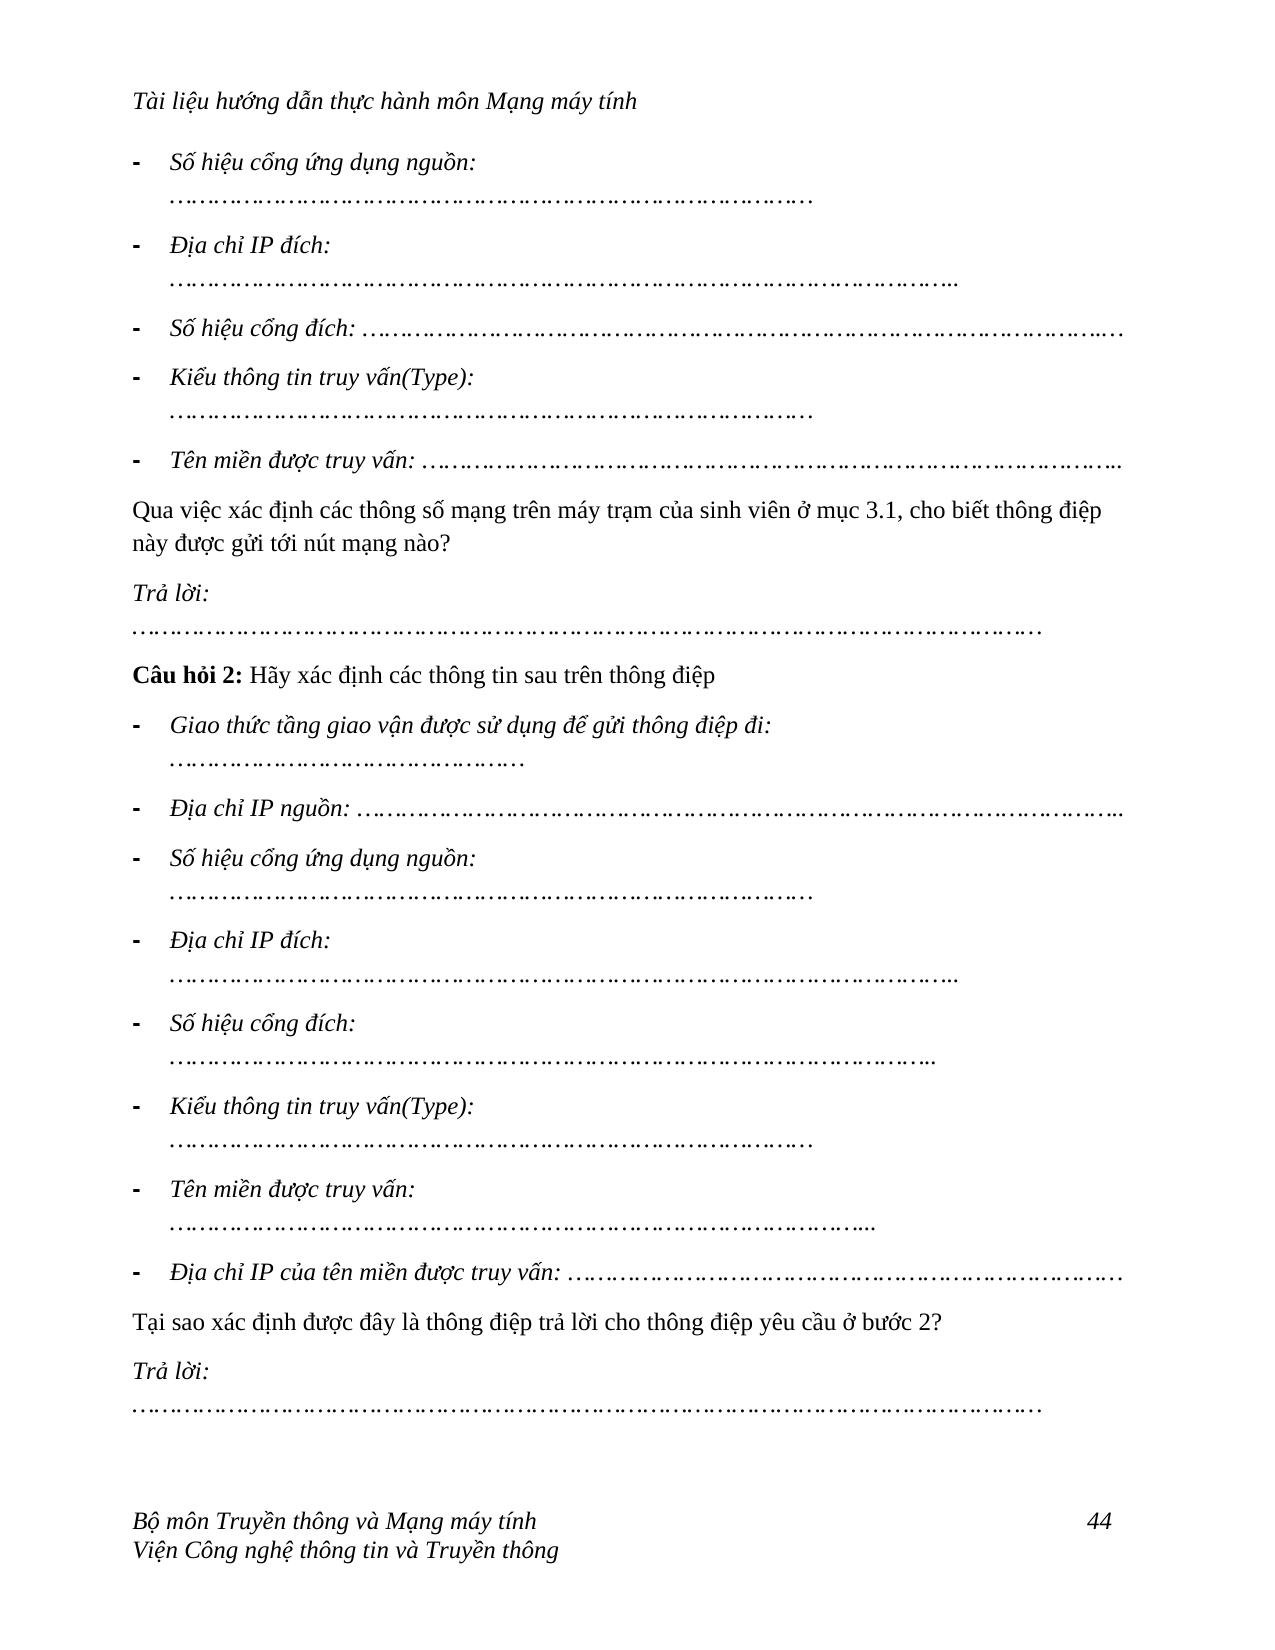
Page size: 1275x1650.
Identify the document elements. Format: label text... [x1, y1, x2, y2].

list Số hiệu cổng đích: ……………………………………………………………………………………….… [132, 313, 1125, 341]
list Địa chỉ IP của tên miền được truy vấn: ………………………………………………………………… [132, 1257, 1125, 1286]
list Địa chỉ IP nguồn: ………………………………………………………………………………………….. [132, 793, 1125, 822]
list Kiểu thông tin truy vấn(Type): …………………………………………………………………………… [132, 1091, 1125, 1153]
list Số hiệu cổng ứng dụng nguồn: …………………………………………………………………………… [132, 147, 1125, 209]
text Tại sao xác định được đây là thông điệp trả lời cho thông điệp yêu cầu ở bước 2? [132, 1307, 1125, 1335]
list Giao thức tầng giao vận được sử dụng để gửi thông điệp đi: ………………………………………… [132, 710, 1125, 772]
text Trả lời: …………………………………………………………………………………………………………… [132, 578, 1125, 639]
list Số hiệu cổng đích: ………………………………………………………………………………………….. [132, 1008, 1125, 1070]
list Địa chỉ IP đích: …………………………………………………………………………………………….. [132, 926, 1125, 987]
list Số hiệu cổng ứng dụng nguồn: …………………………………………………………………………… [132, 843, 1125, 904]
list Tên miền được truy vấn: ………………………………………………………………………………….. [132, 445, 1125, 474]
list Địa chỉ IP đích: …………………………………………………………………………………………….. [132, 230, 1125, 292]
text Câu hỏi 2: Hãy xác định các thông tin sau trên thông điệp [132, 660, 1125, 689]
text Trả lời: …………………………………………………………………………………………………………… [132, 1356, 1125, 1418]
list Tên miền được truy vấn: …………………………………………………………………………………... [132, 1174, 1125, 1236]
text Qua việc xác định các thông số mạng trên máy trạm của sinh viên ở mục 3.1, cho biết thông điệp này được gửi tới nút mạng nào? [132, 495, 1125, 557]
list Kiểu thông tin truy vấn(Type): …………………………………………………………………………… [132, 362, 1125, 424]
